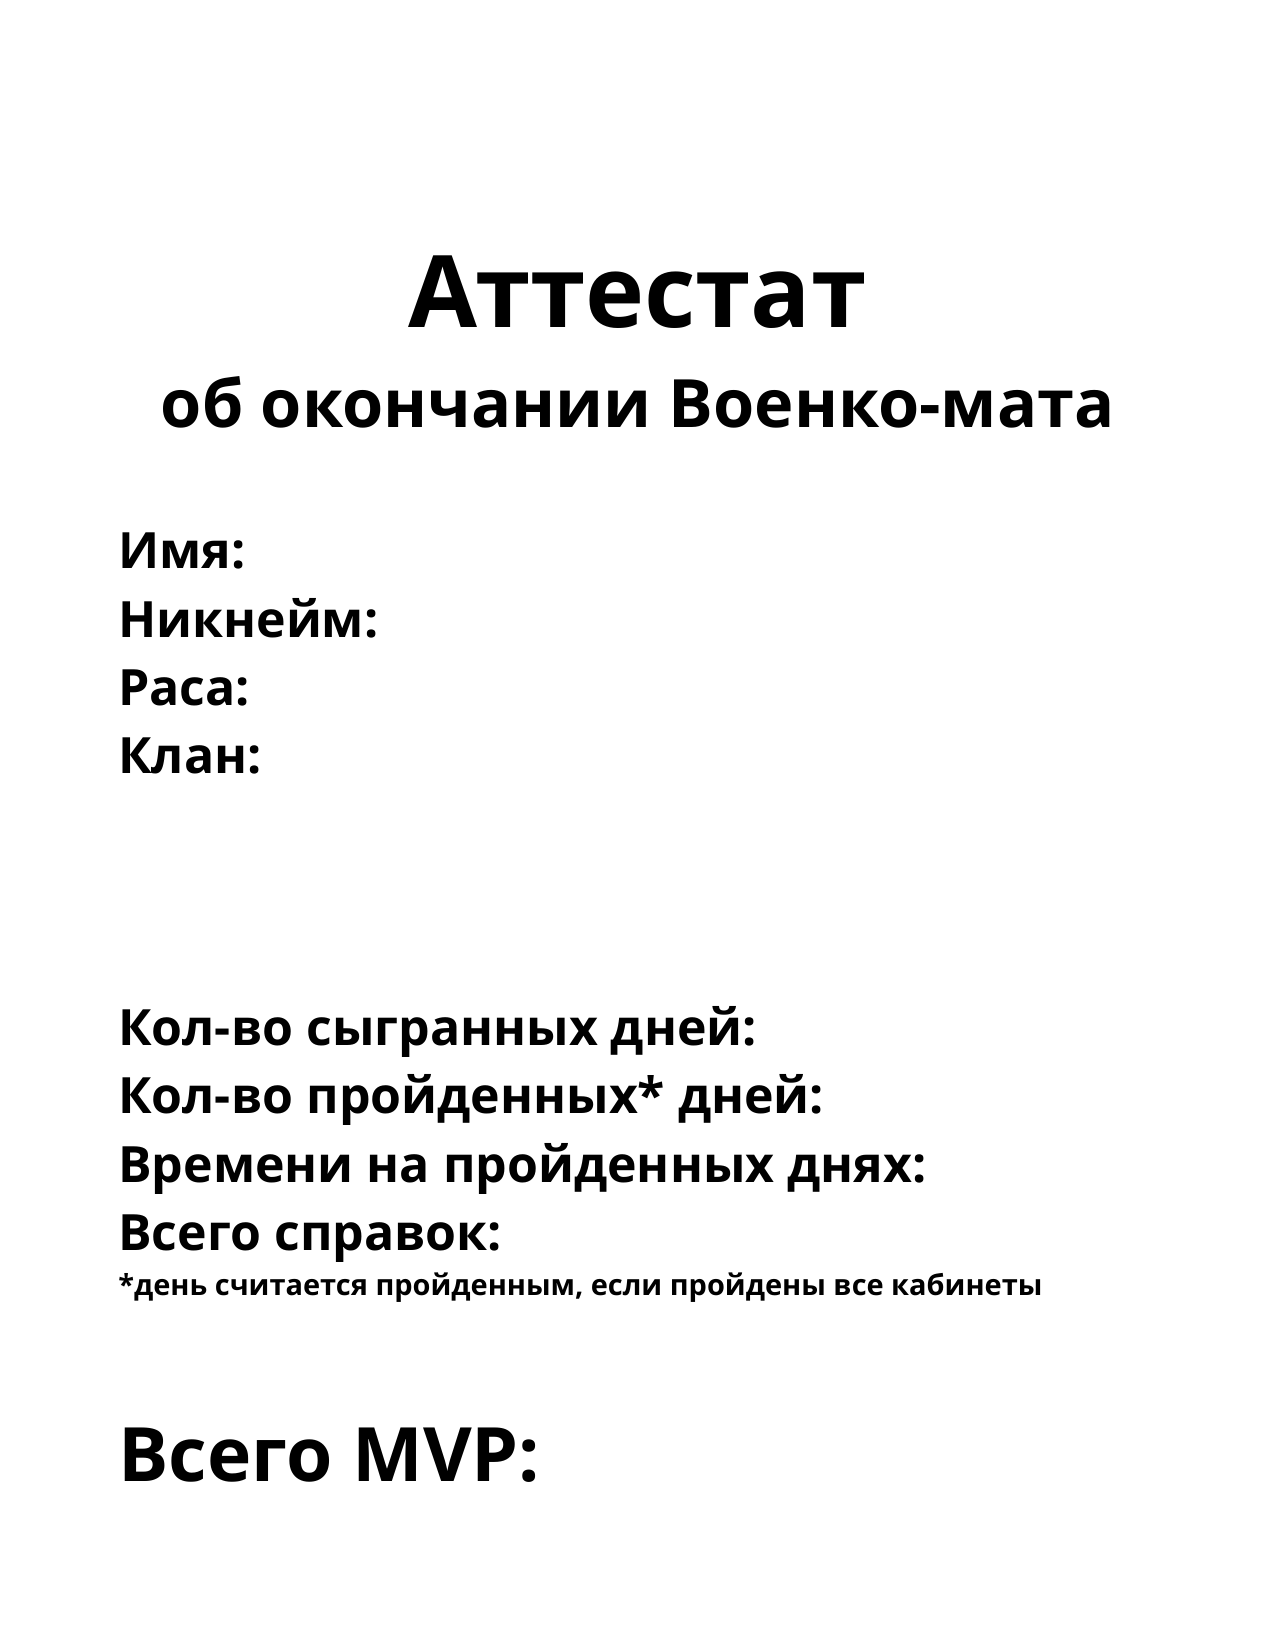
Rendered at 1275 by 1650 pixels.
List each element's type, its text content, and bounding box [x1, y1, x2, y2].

text Никнейм: [118, 584, 1157, 652]
text Всего MVP: [118, 1401, 1157, 1503]
text Времени на пройденных днях: [118, 1129, 1157, 1197]
text Аттестат об окончании Военко-мата [118, 220, 1157, 447]
text Кол-во пройденных* дней: [118, 1061, 1157, 1129]
text Кол-во сыгранных дней: [118, 992, 1157, 1061]
text Раса: [118, 652, 1157, 720]
text *день считается пройденным, если пройдены все кабинеты [118, 1265, 1157, 1333]
text Клан: [118, 720, 1157, 788]
text Имя: [118, 516, 1157, 584]
text Всего справок: [118, 1197, 1157, 1265]
